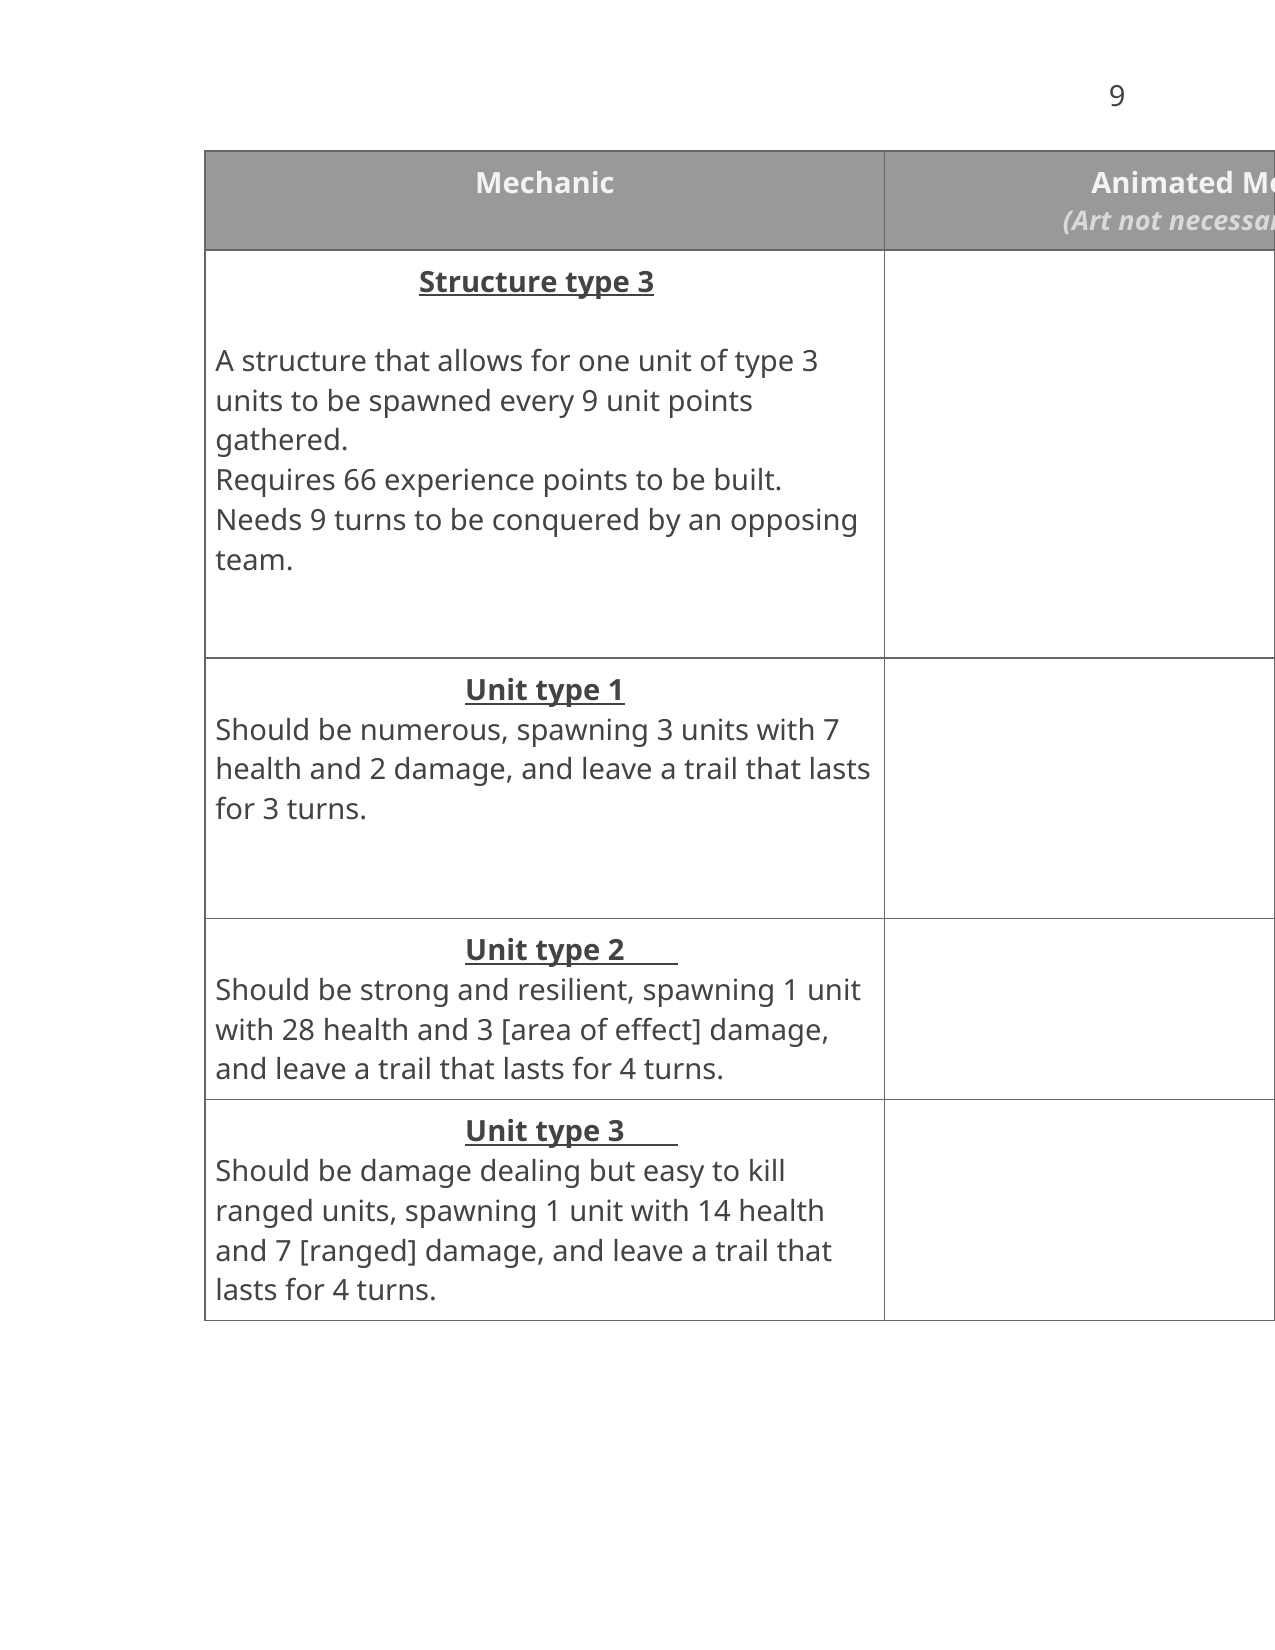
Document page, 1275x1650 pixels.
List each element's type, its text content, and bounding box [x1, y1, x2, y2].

table_cell [885, 919, 1274, 1099]
table_cell Structure type 3a A structure that allows for one unit of type 3 units to be spawned every 9 unit points gathered. Requires 66 experience points to be built. Needs 9 turns to be conquered by an opposing team. [206, 251, 884, 657]
table_cell [885, 1100, 1274, 1319]
table_cell [885, 659, 1274, 918]
table_cell Unit type 3 Should be damage dealing but easy to kill ranged units, spawning 1 unit with 14 health and 7 [ranged] damage, and leave a trail that lasts for 4 turns. [206, 1100, 884, 1319]
table_cell Unit type 1 Should be numerous, spawning 3 units with 7 health and 2 damage, and leave a trail that lasts for 3 turns. a [206, 659, 884, 918]
table_header Animated Mockup (Art not necessarily final) [885, 152, 1274, 249]
table_cell [885, 251, 1274, 657]
table_header Mechanic [206, 152, 884, 249]
table_cell Unit type 2 Should be strong and resilient, spawning 1 unit with 28 health and 3 [area of effect] damage, and leave a trail that lasts for 4 turns. [206, 919, 884, 1099]
